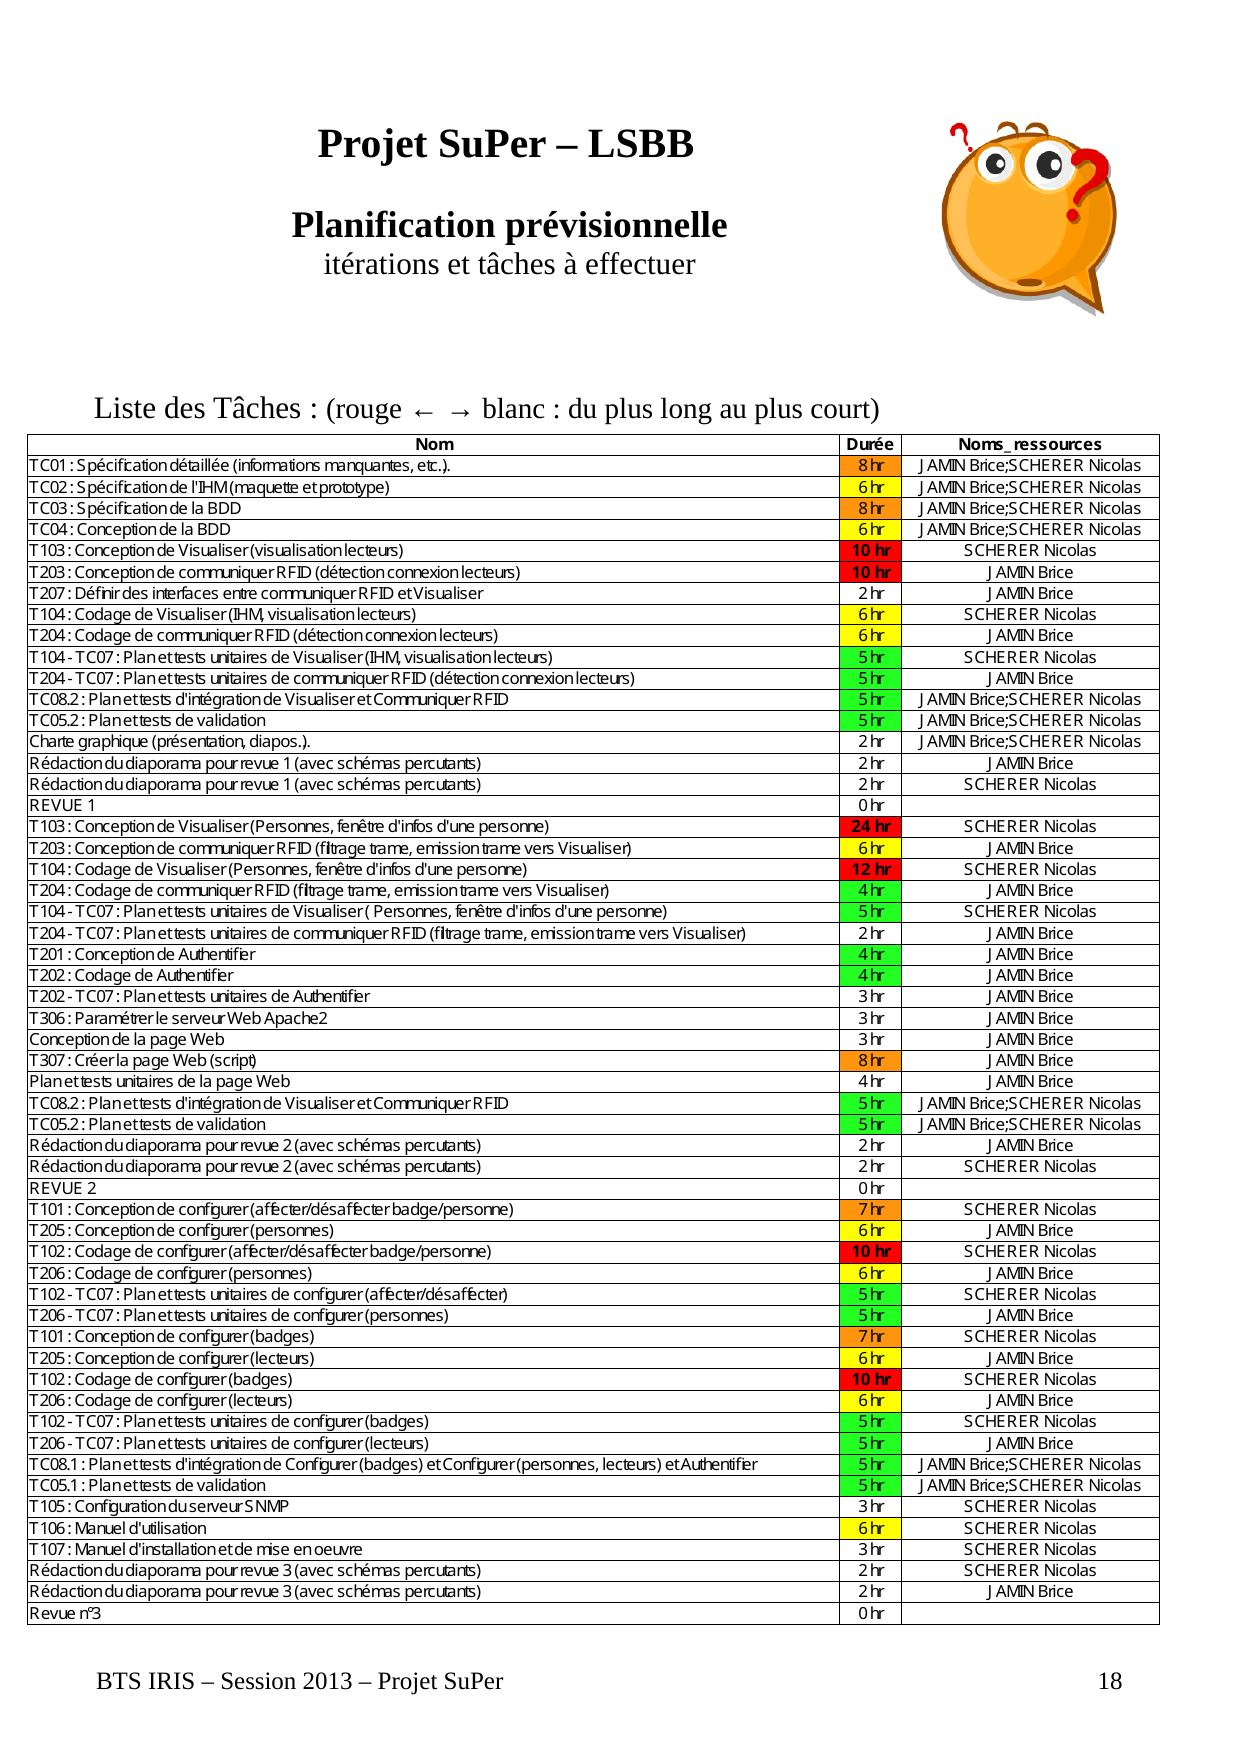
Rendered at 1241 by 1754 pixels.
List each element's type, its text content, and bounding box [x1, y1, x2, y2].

text itérations et tâches à effectuer [94, 245, 925, 281]
text Projet SuPer – LSBB [94, 118, 1122, 166]
picture [925, 119, 1122, 317]
text Planification prévisionnelle [94, 202, 925, 245]
text Liste des Tâches : (rouge ← → blanc : du plus long au plus court) [94, 389, 1122, 425]
